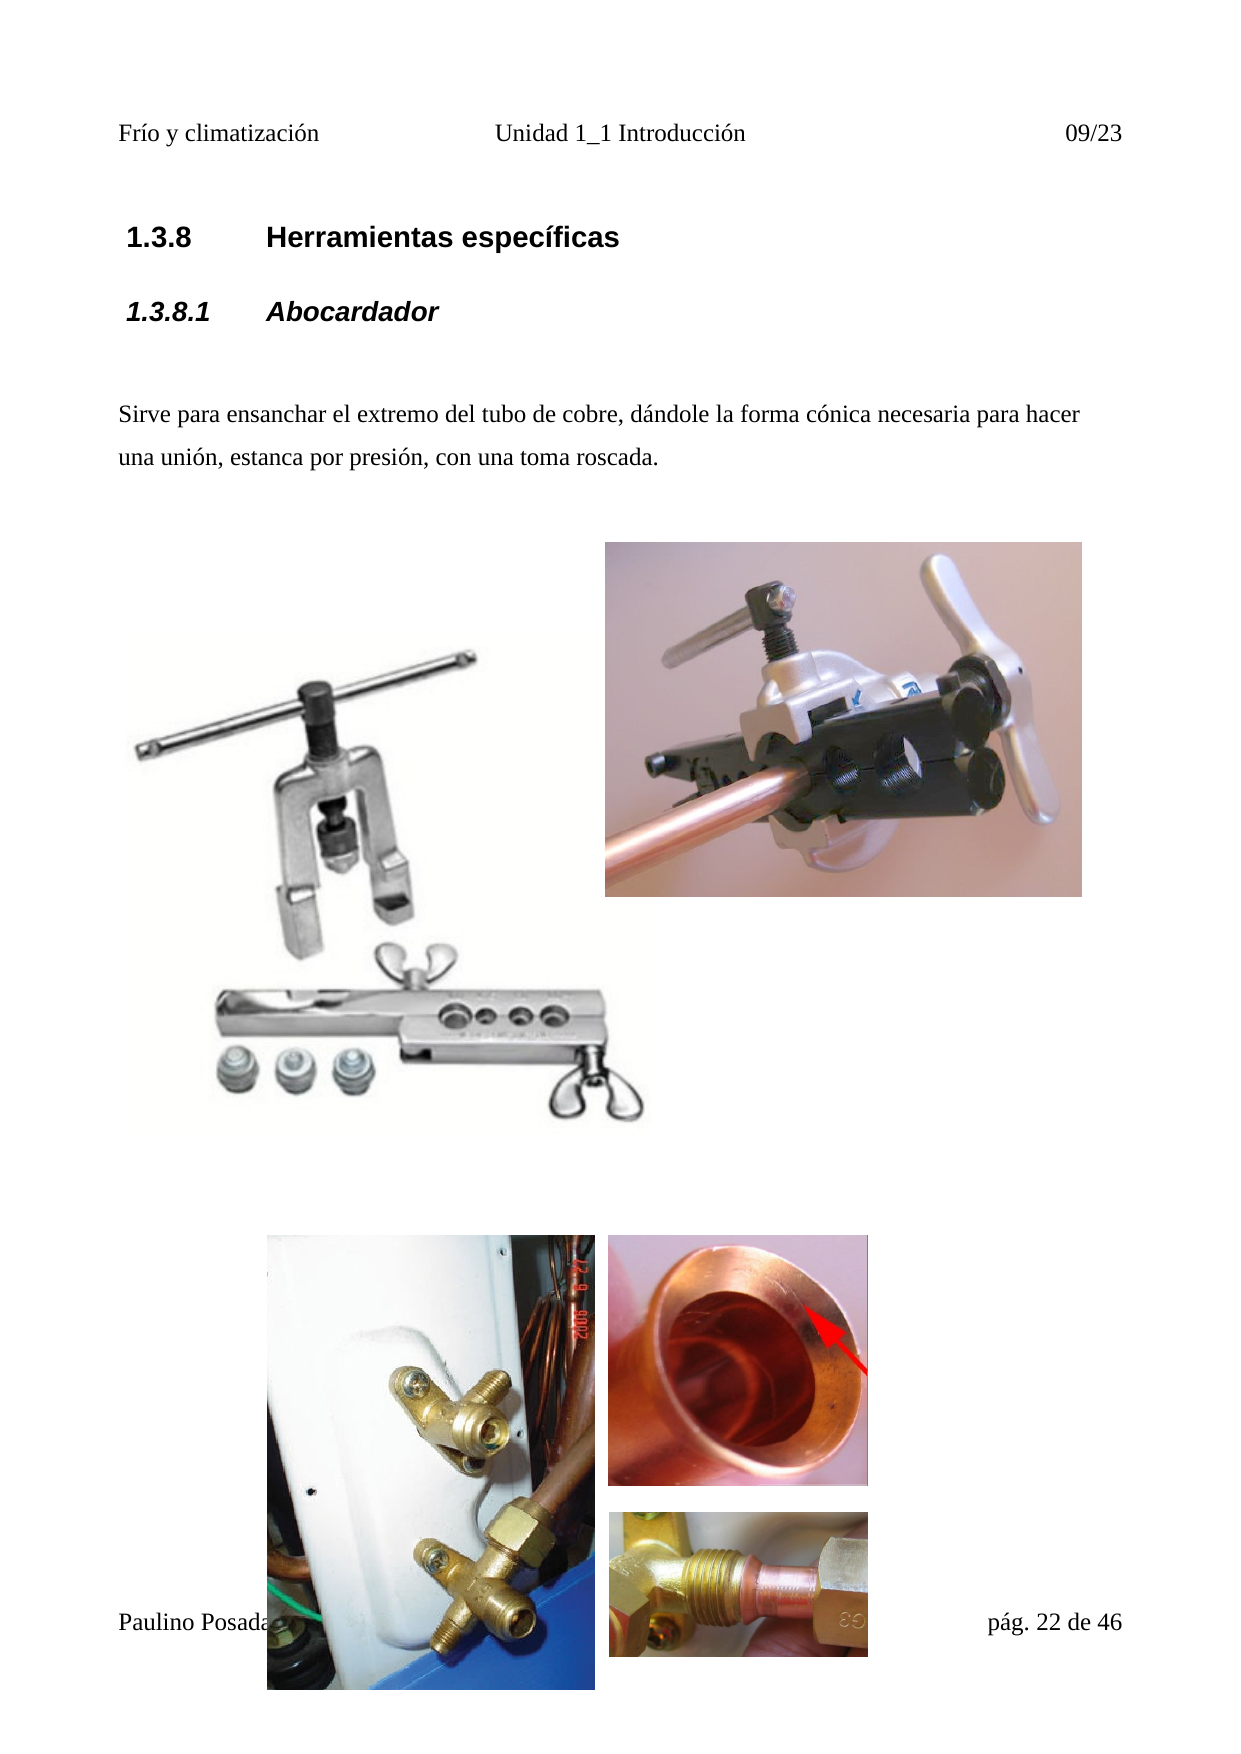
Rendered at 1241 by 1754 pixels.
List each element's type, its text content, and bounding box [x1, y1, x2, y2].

subtitle Abocardador [118, 295, 1122, 327]
picture [118, 542, 1082, 1138]
picture [609, 1512, 868, 1657]
picture [608, 1235, 868, 1486]
subtitle Herramientas específicas [118, 220, 1122, 253]
text Sirve para ensanchar el extremo del tubo de cobre, dándole la forma cónica necesaria para hacer una unión, estanca por presión, con una toma roscada. [118, 399, 1122, 471]
picture [267, 1235, 595, 1690]
